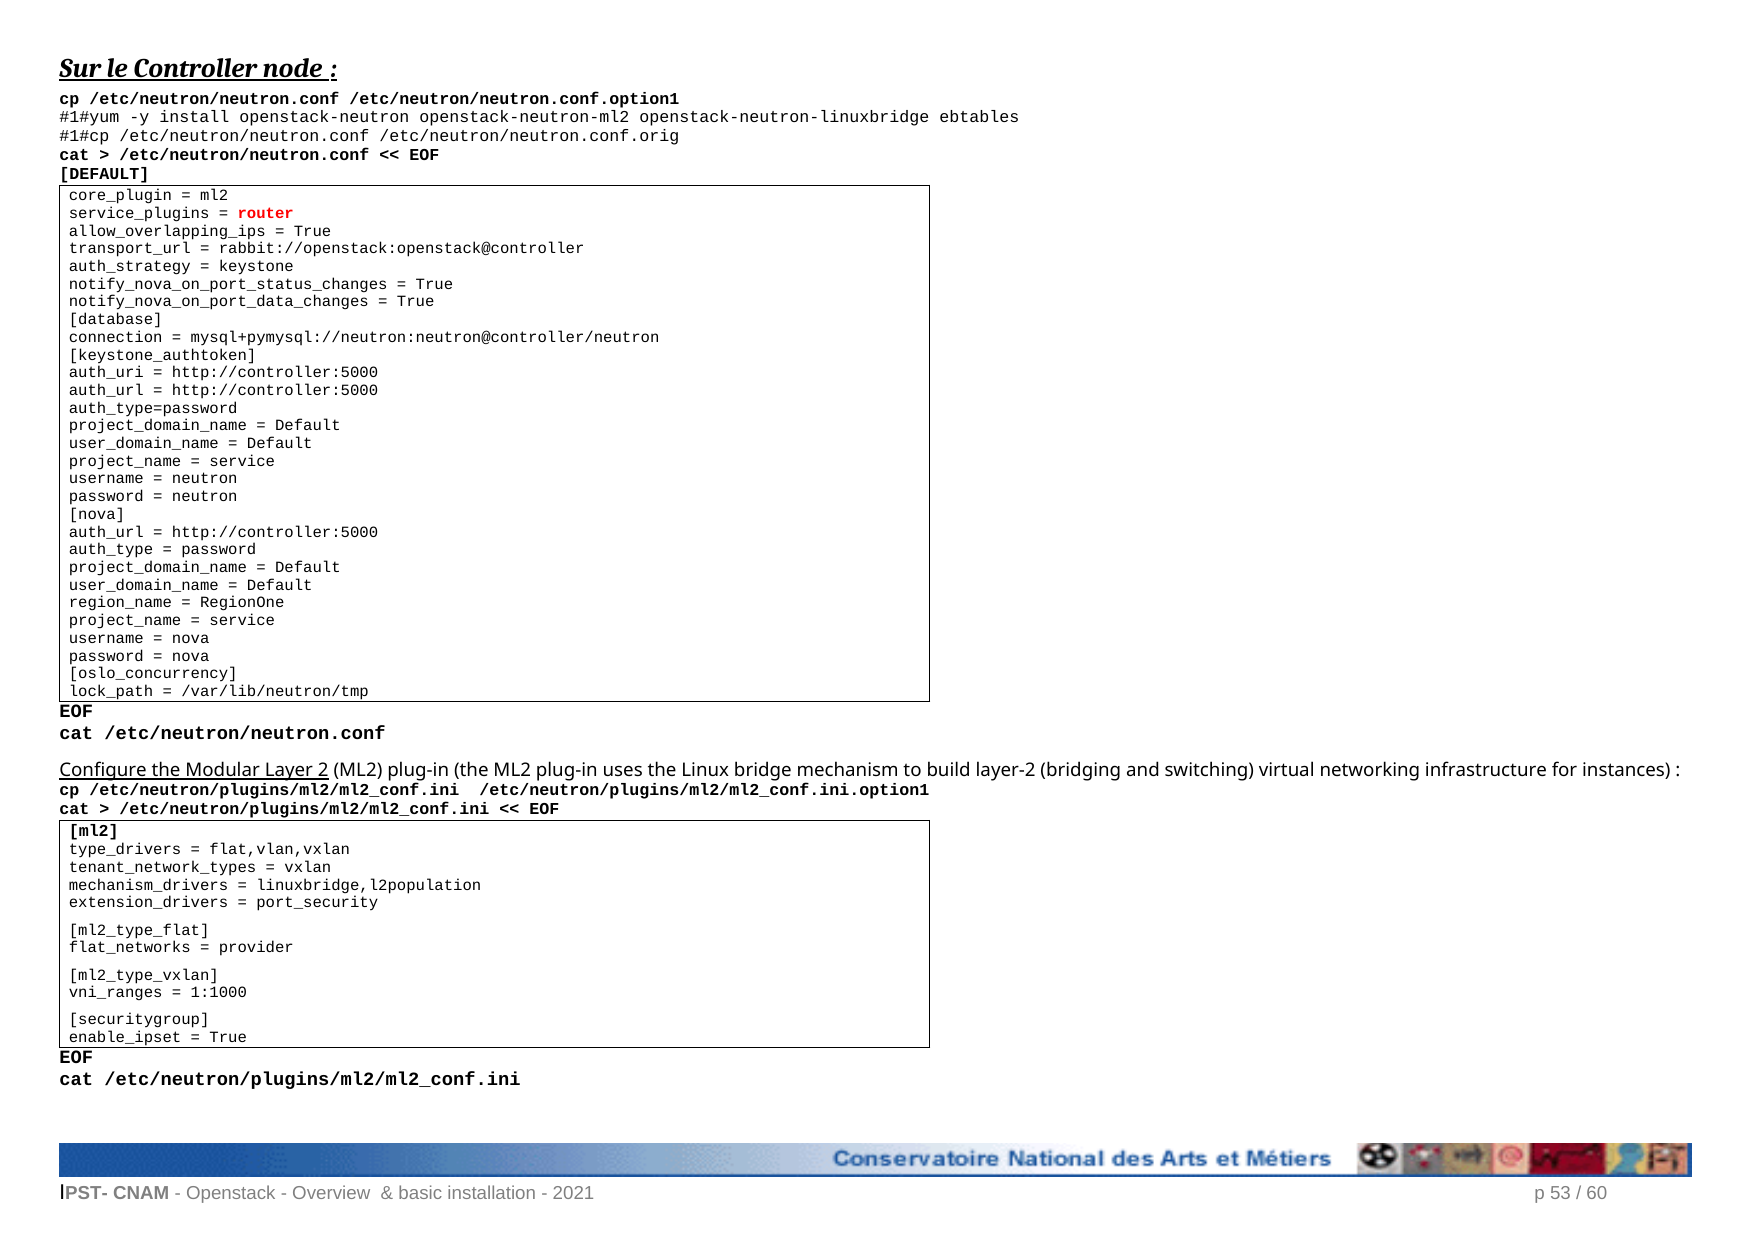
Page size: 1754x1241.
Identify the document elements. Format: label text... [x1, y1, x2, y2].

text [ml2] [60, 821, 929, 838]
text mechanism_drivers = linuxbridge,l2population [60, 874, 929, 892]
text #1#yum -y install openstack-neutron openstack-neutron-ml2 openstack-neutron-linuxbridge ebtables [59, 109, 1695, 128]
text user_domain_name = Default [60, 432, 929, 450]
text auth_url = http://controller:5000 [60, 521, 929, 539]
text allow_overlapping_ips = True [60, 220, 929, 238]
text type_drivers = flat,vlan,vxlan [60, 838, 929, 856]
text extension_drivers = port_security [60, 892, 929, 912]
text vni_ranges = 1:1000 [60, 981, 929, 1002]
text username = nova [60, 627, 929, 645]
text [nova] [60, 503, 929, 521]
text cat > /etc/neutron/neutron.conf << EOF [59, 147, 1695, 166]
text region_name = RegionOne [60, 592, 929, 609]
text lock_path = /var/lib/neutron/tmp [60, 680, 929, 701]
text user_domain_name = Default [60, 574, 929, 592]
text service_plugins = router [60, 202, 929, 220]
text flat_networks = provider [60, 937, 929, 957]
text notify_nova_on_port_status_changes = True [60, 273, 929, 291]
text auth_uri = http://controller:5000 [60, 362, 929, 379]
text tenant_network_types = vxlan [60, 856, 929, 874]
text #1#cp /etc/neutron/neutron.conf /etc/neutron/neutron.conf.orig [59, 128, 1695, 147]
text password = neutron [60, 486, 929, 503]
text [database] [60, 308, 929, 326]
text EOF [59, 1048, 1695, 1069]
text [ml2_type_flat] [60, 919, 929, 937]
text project_domain_name = Default [60, 556, 929, 574]
text [oslo_concurrency] [60, 663, 929, 680]
subtitle Sur le Controller node : [59, 53, 1695, 84]
text [keystone_authtoken] [60, 344, 929, 362]
text transport_url = rabbit://openstack:openstack@controller [60, 238, 929, 255]
text auth_type = password [60, 539, 929, 556]
text connection = mysql+pymysql://neutron:neutron@controller/neutron [60, 326, 929, 344]
text [securitygroup] [60, 1009, 929, 1026]
text enable_ipset = True [60, 1026, 929, 1047]
text cat > /etc/neutron/plugins/ml2/ml2_conf.ini << EOF [59, 801, 1695, 820]
text Configure the Modular Layer 2 (ML2) plug-in (the ML2 plug-in uses the Linux bridge mechanism to build layer-2 (bridging and switching) virtual networking infrastructure for instances) : [59, 756, 1695, 782]
text password = nova [60, 645, 929, 663]
text project_name = service [60, 450, 929, 468]
text auth_type=password [60, 397, 929, 415]
text notify_nova_on_port_data_changes = True [60, 291, 929, 308]
text project_domain_name = Default [60, 415, 929, 432]
text cat /etc/neutron/neutron.conf [59, 723, 1695, 745]
text project_name = service [60, 609, 929, 627]
text username = neutron [60, 468, 929, 486]
text [ml2_type_vxlan] [60, 964, 929, 981]
text cp /etc/neutron/plugins/ml2/ml2_conf.ini /etc/neutron/plugins/ml2/ml2_conf.ini.option1 [59, 782, 1695, 801]
text EOF [59, 702, 1695, 723]
text [DEFAULT] [59, 166, 1695, 184]
text auth_url = http://controller:5000 [60, 379, 929, 397]
text auth_strategy = keystone [60, 255, 929, 273]
text core_plugin = ml2 [60, 186, 929, 202]
text cat /etc/neutron/plugins/ml2/ml2_conf.ini [59, 1069, 1695, 1091]
text cp /etc/neutron/neutron.conf /etc/neutron/neutron.conf.option1 [59, 90, 1695, 109]
